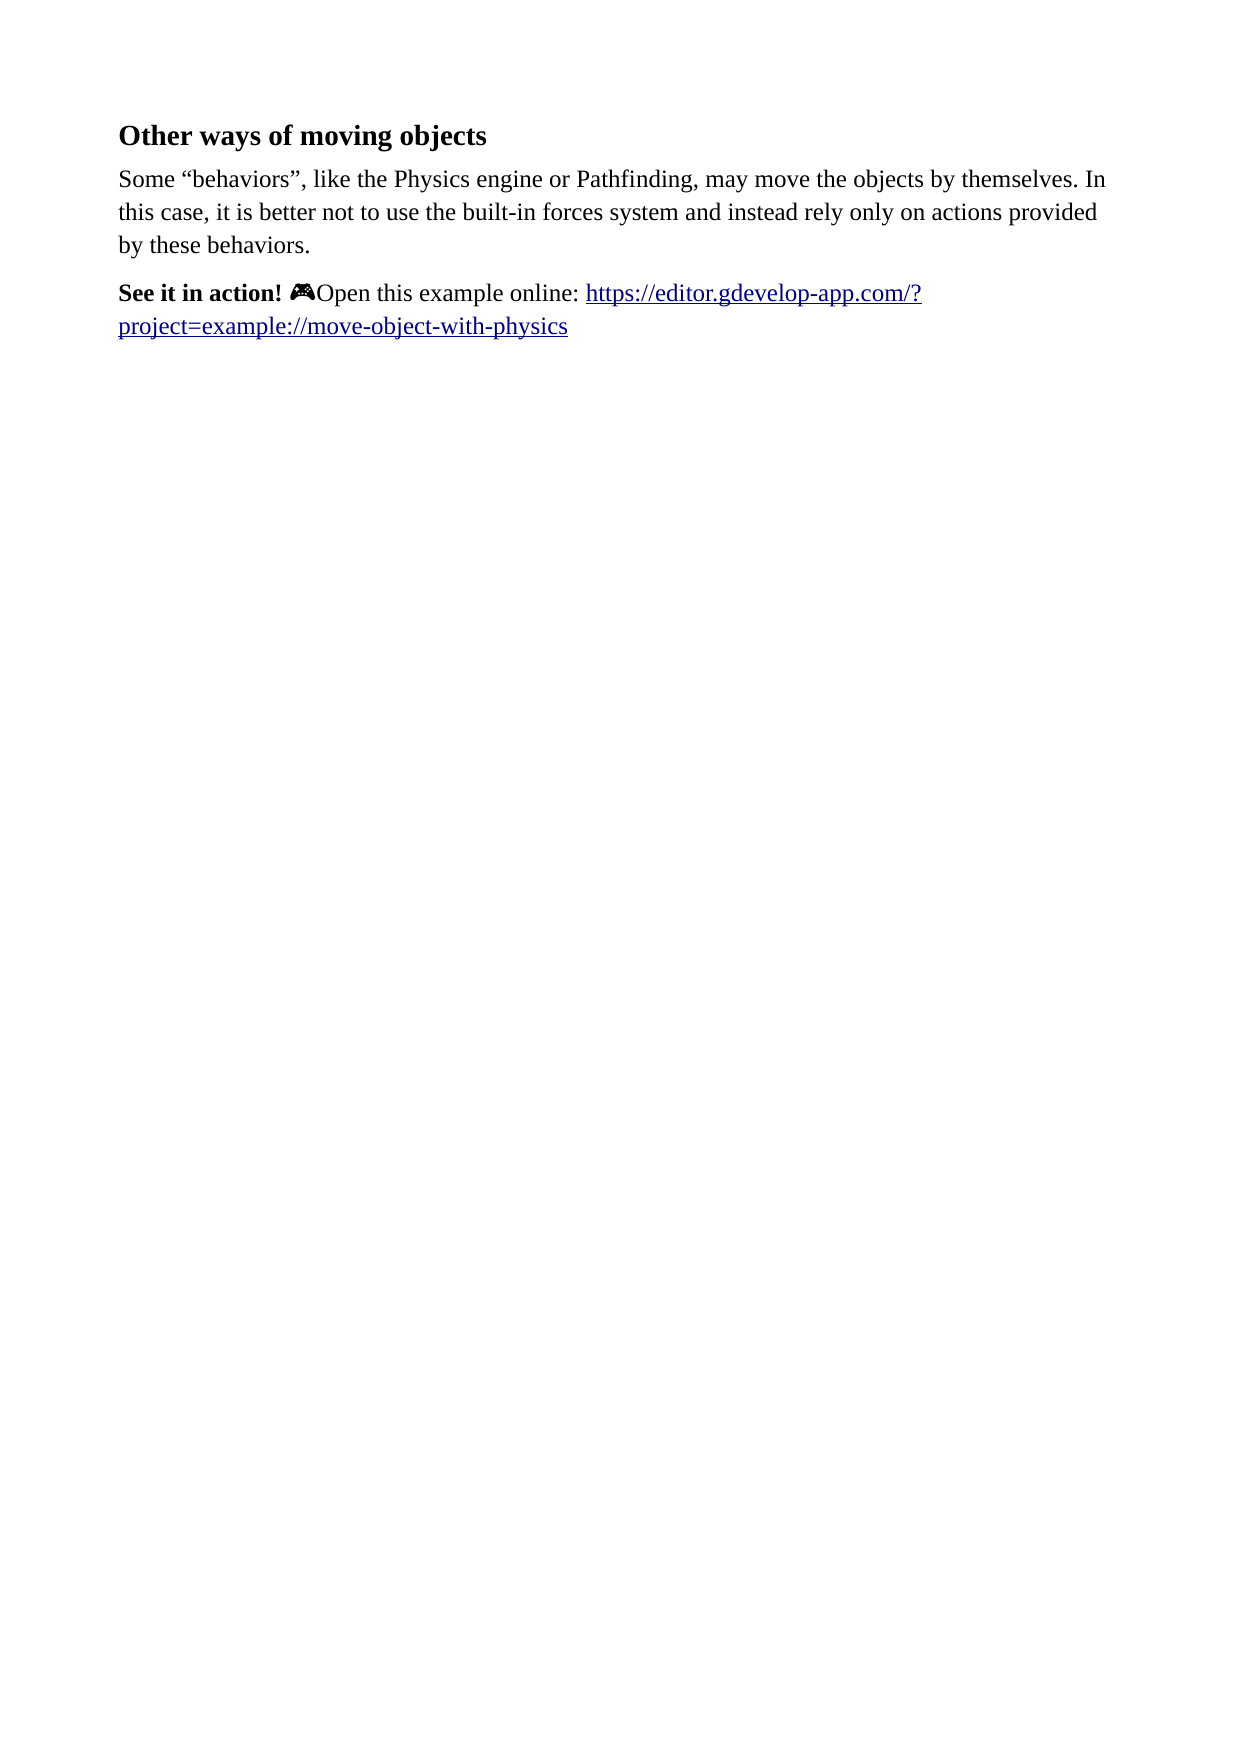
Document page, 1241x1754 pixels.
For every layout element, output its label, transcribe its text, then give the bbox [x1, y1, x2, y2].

subtitle Other ways of moving objects [118, 118, 1122, 152]
text See it in action! 🎮Open this example online: https://editor.gdevelop-app.com/?project=example://move-object-with-physics [118, 278, 1122, 339]
text Some “behaviors”, like the Physics engine or Pathfinding, may move the objects by themselves. In this case, it is better not to use the built-in forces system and instead rely only on actions provided by these behaviors. [118, 164, 1122, 259]
